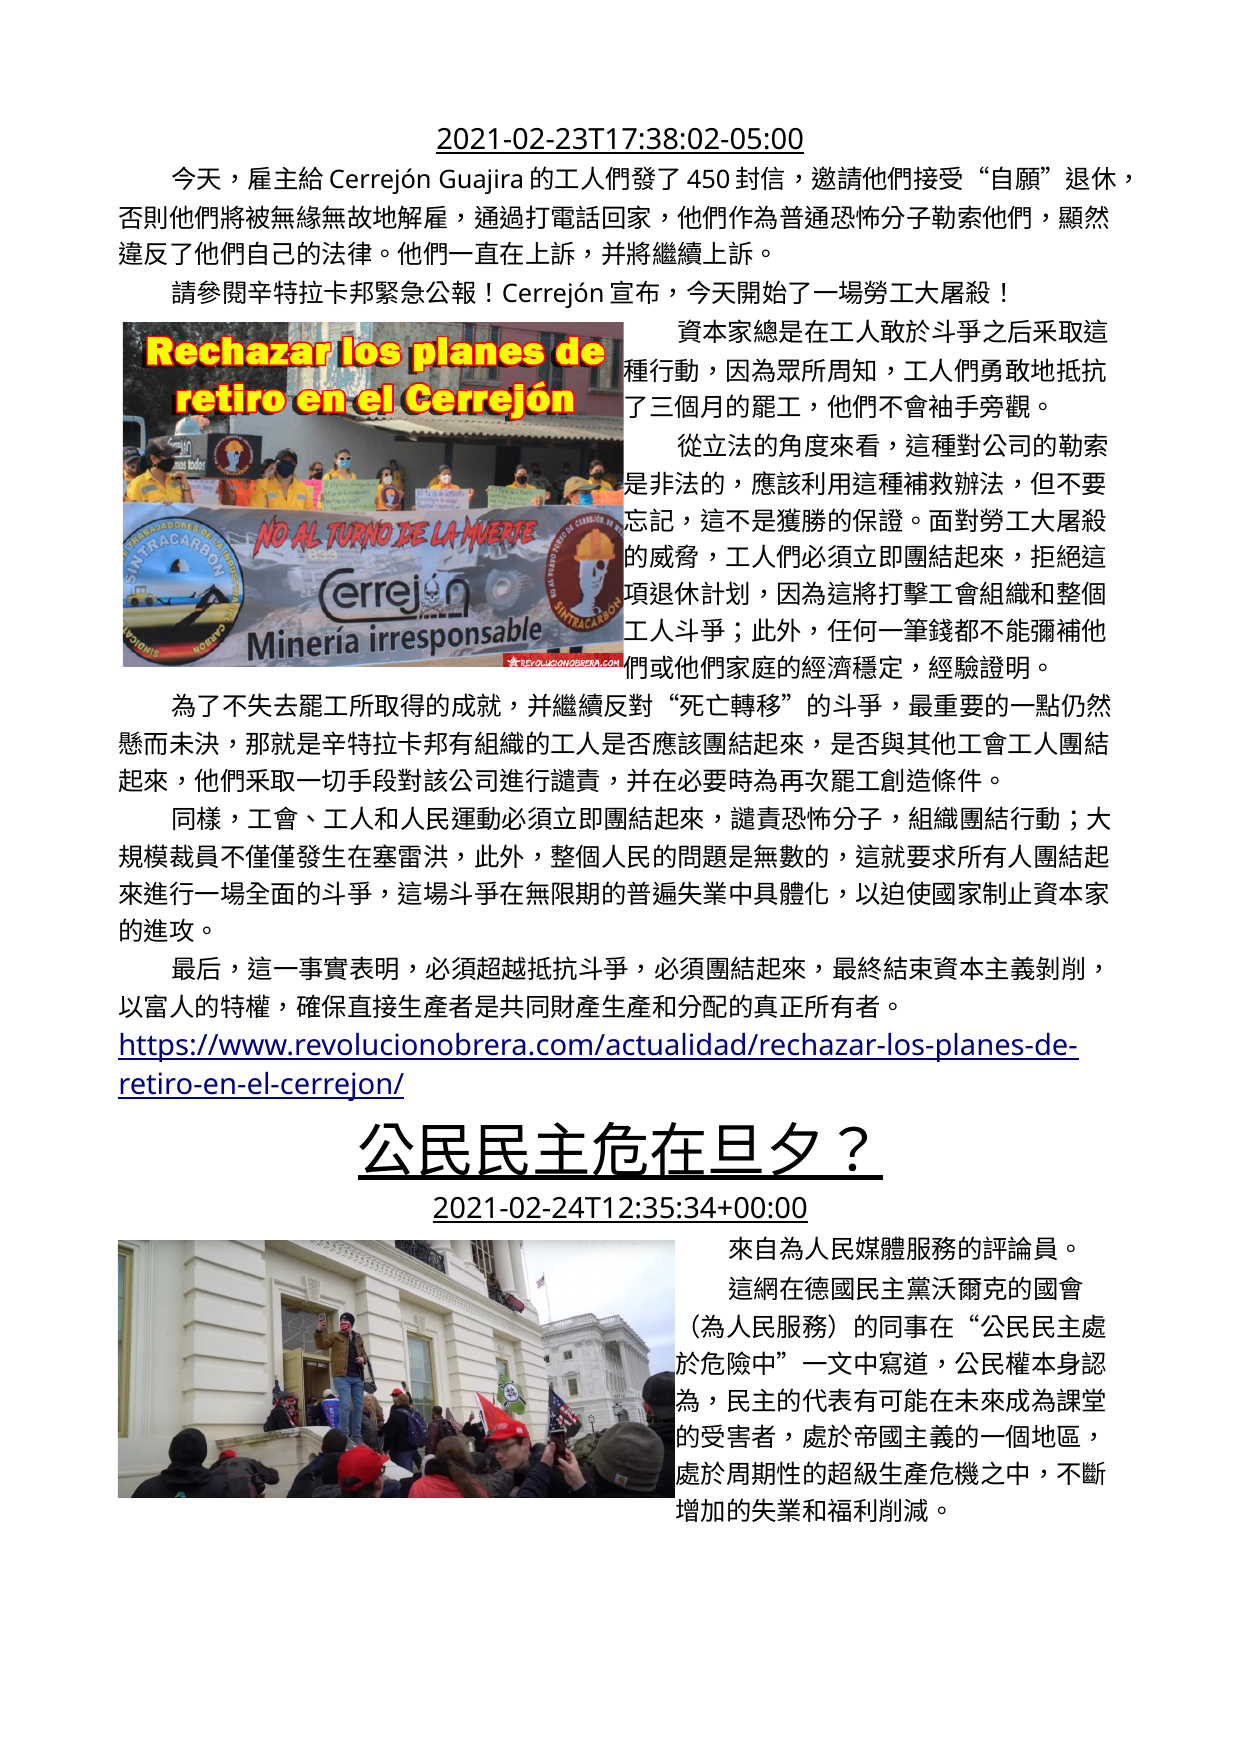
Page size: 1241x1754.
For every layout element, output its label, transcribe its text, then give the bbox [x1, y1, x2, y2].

text 來自為人民媒體服務的評論員。 [118, 1227, 1122, 1267]
text 2021-02-23T17:38:02-05:00 [118, 118, 1122, 158]
text 從立法的角度來看，這種對公司的勒索是非法的，應該利用這種補救辦法，但不要忘記，這不是獲勝的保證。面對勞工大屠殺的威脅，工人們必須立即團結起來，拒絕這項退休計划，因為這將打擊工會組織和整個工人斗爭；此外，任何一筆錢都不能彌補他們或他們家庭的經濟穩定，經驗證明。 [118, 424, 1122, 684]
text 資本家總是在工人敢於斗爭之后釆取這種行動，因為眾所周知，工人們勇敢地抵抗了三個月的罷工，他們不會袖手旁觀。 [118, 311, 1122, 424]
text 這網在德國民主黨沃爾克的國會（為人民服務）的同事在“公民民主處於危險中”一文中寫道，公民權本身認為，民主的代表有可能在未來成為課堂的受害者，處於帝國主義的一個地區，處於周期性的超級生產危機之中，不斷增加的失業和福利削減。 [118, 1267, 1122, 1527]
text 最后，這一事實表明，必須超越抵抗斗爭，必須團結起來，最終結束資本主義剝削，以富人的特權，確保直接生產者是共同財產生產和分配的真正所有者。 [118, 947, 1122, 1024]
text 請參閱辛特拉卡邦緊急公報！Cerrejón宣布，今天開始了一場勞工大屠殺！ [118, 271, 1122, 311]
text 2021-02-24T12:35:34+00:00 [118, 1188, 1122, 1227]
text 今天，雇主給Cerrejón Guajira的工人們發了450封信，邀請他們接受“自願”退休，否則他們將被無緣無故地解雇，通過打電話回家，他們作為普通恐怖分子勒索他們，顯然違反了他們自己的法律。他們一直在上訴，并將繼續上訴。 [118, 158, 1122, 271]
picture [117, 1240, 675, 1498]
text 公民民主危在旦夕？ [118, 1103, 1122, 1188]
text 為了不失去罷工所取得的成就，并繼續反對“死亡轉移”的斗爭，最重要的一點仍然懸而未決，那就是辛特拉卡邦有組織的工人是否應該團結起來，是否與其他工會工人團結起來，他們釆取一切手段對該公司進行譴責，并在必要時為再次罷工創造條件。 [118, 684, 1122, 797]
text https://www.revolucionobrera.com/actualidad/rechazar-los-planes-de-retiro-en-el-cerrejon/ [118, 1024, 1122, 1103]
picture [122, 322, 624, 667]
text 同樣，工會、工人和人民運動必須立即團結起來，譴責恐怖分子，組織團結行動；大規模裁員不僅僅發生在塞雷洪，此外，整個人民的問題是無數的，這就要求所有人團結起來進行一場全面的斗爭，這場斗爭在無限期的普遍失業中具體化，以迫使國家制止資本家的進攻。 [118, 797, 1122, 947]
